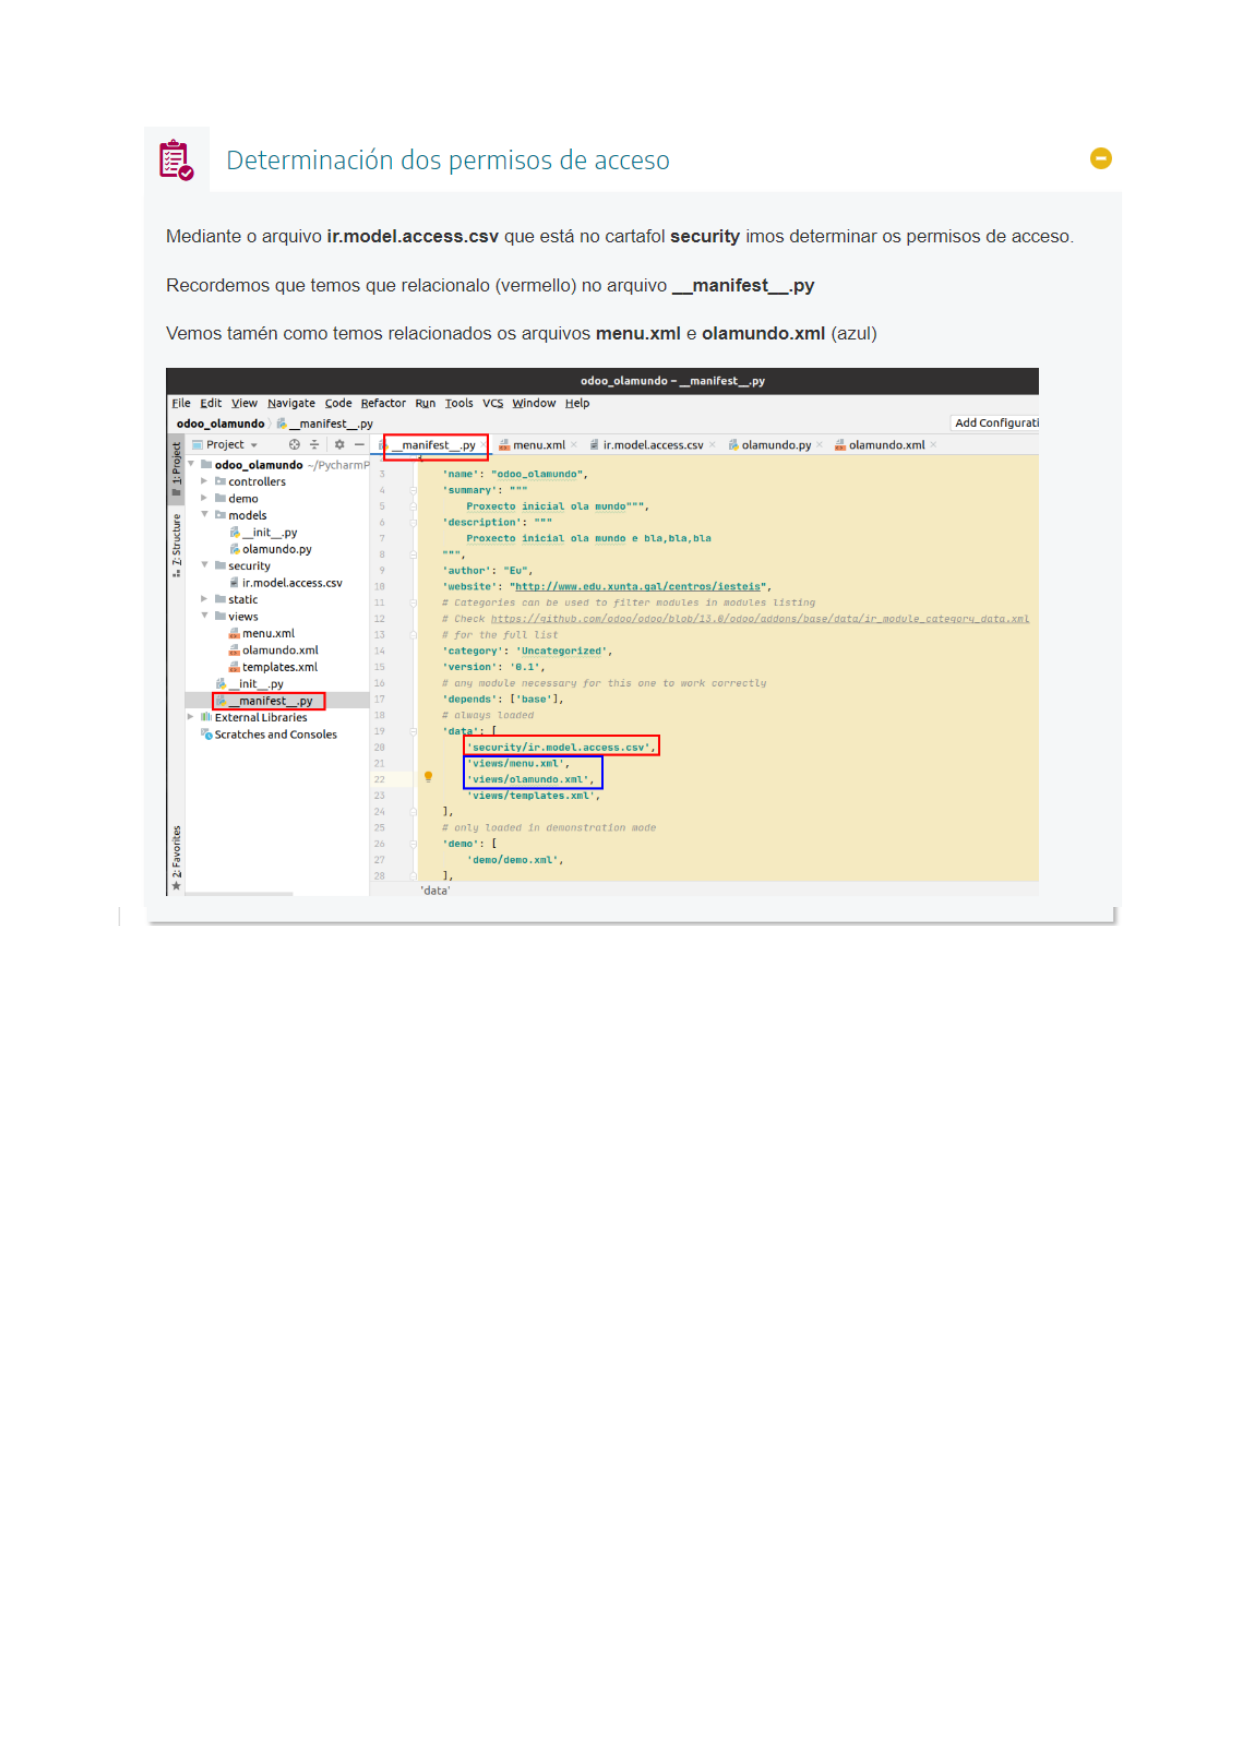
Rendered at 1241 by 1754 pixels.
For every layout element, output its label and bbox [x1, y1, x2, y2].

picture [118, 118, 1123, 926]
